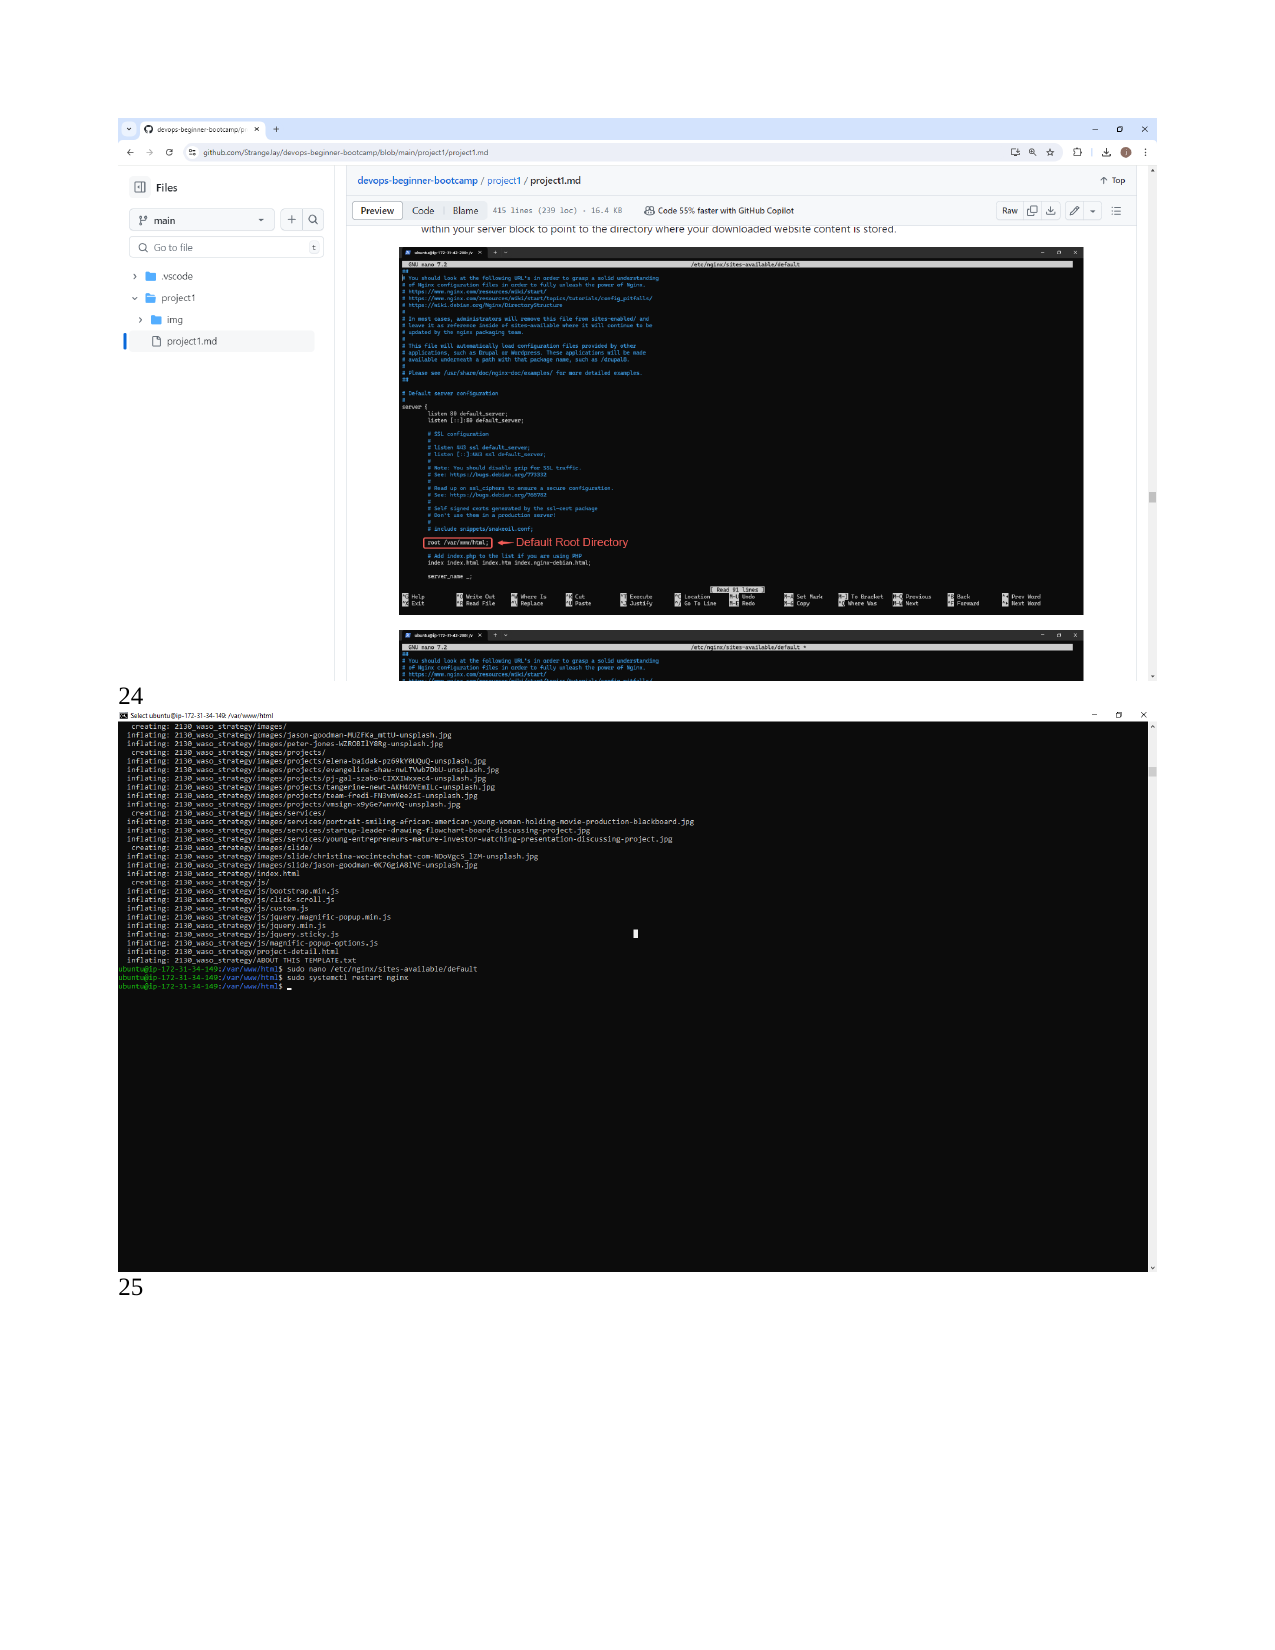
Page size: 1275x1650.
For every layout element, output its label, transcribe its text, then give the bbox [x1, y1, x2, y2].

text 24 [118, 681, 1157, 709]
picture [118, 118, 1157, 681]
picture [118, 709, 1157, 1272]
text 25 [118, 1272, 1157, 1301]
